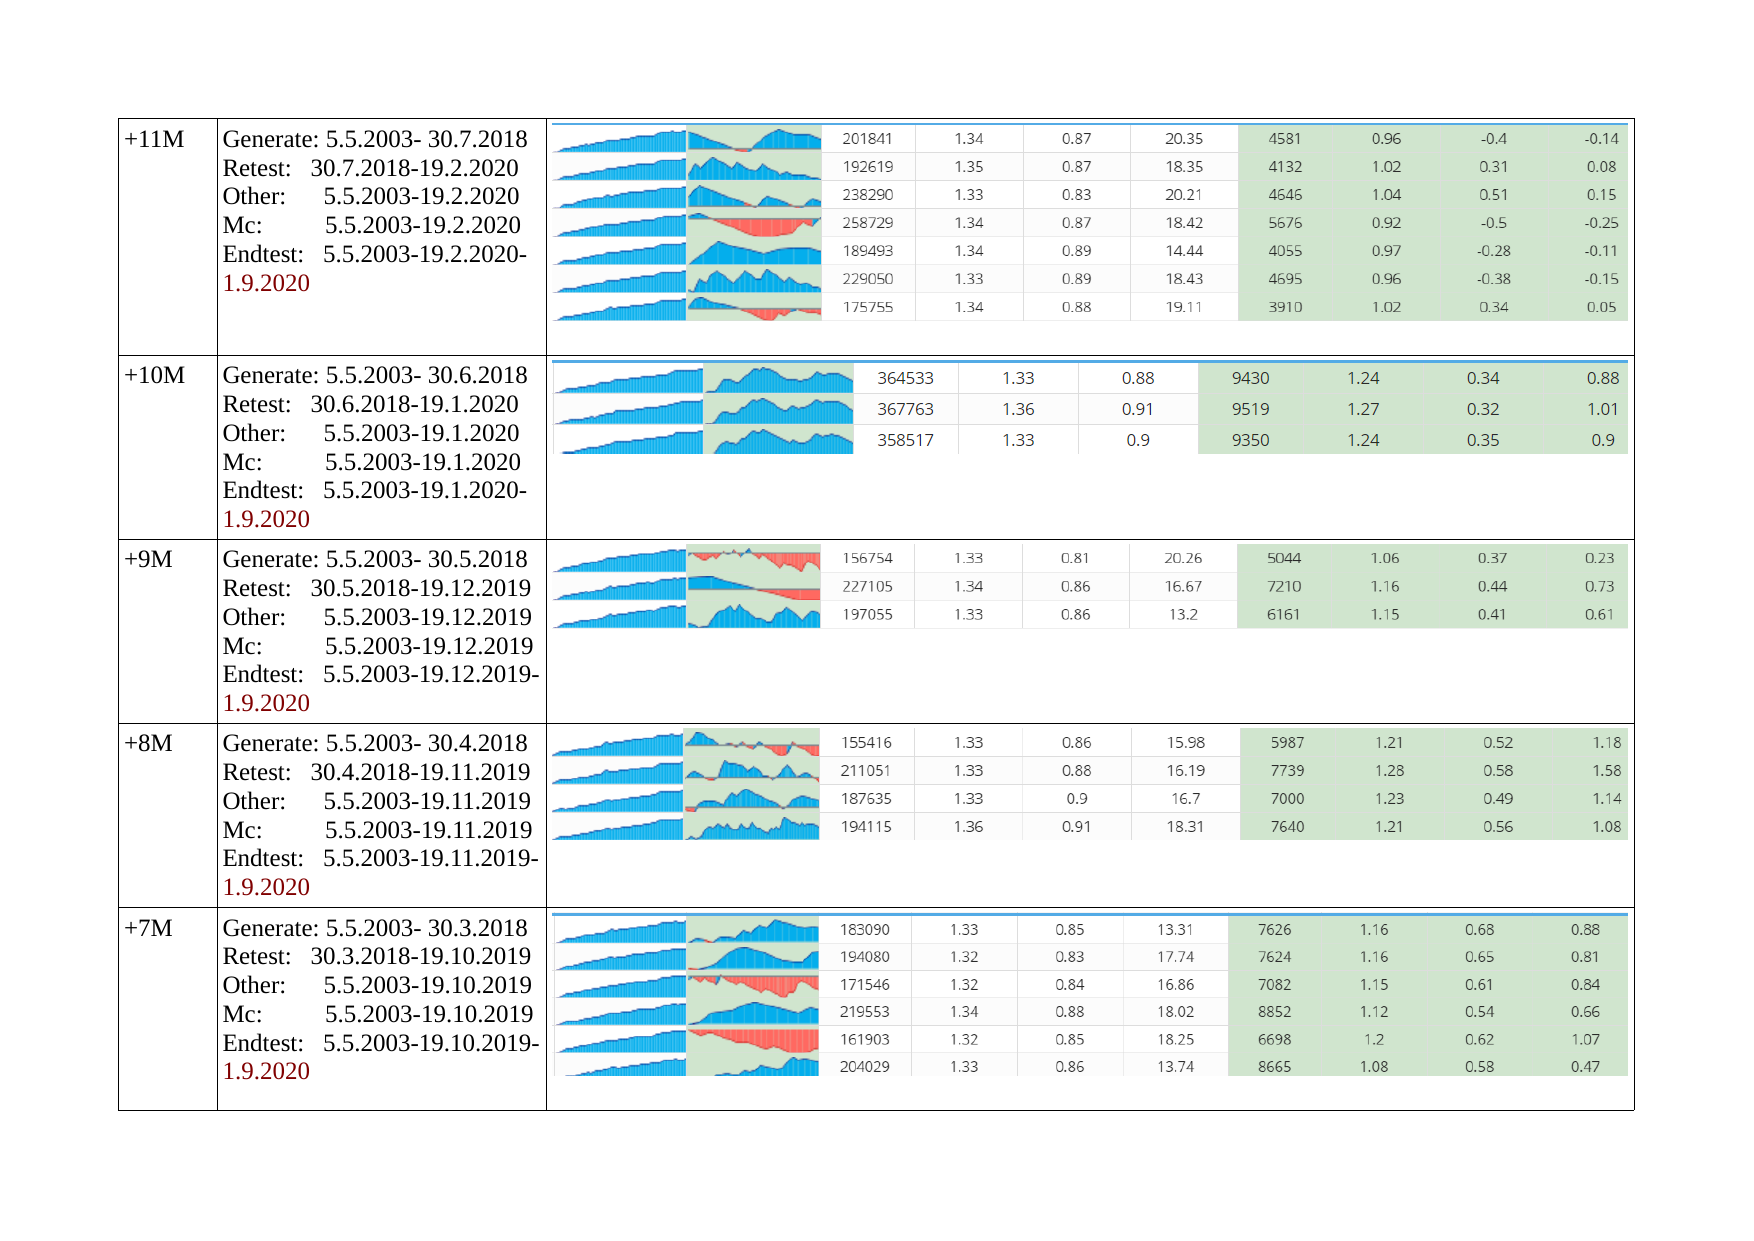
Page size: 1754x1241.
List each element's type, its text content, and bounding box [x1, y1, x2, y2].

table_cell [547, 119, 1634, 354]
table_cell [547, 908, 1634, 1110]
picture [552, 360, 1628, 454]
picture [552, 728, 1628, 840]
table_cell [1628, 545, 1634, 628]
table_cell [547, 545, 552, 628]
picture [552, 544, 1628, 629]
table_cell Generate: 5.5.2003- 30.3.2018 Retest: 30.3.2018-19.10.2019 Other: 5.5.2003-19.10.2019 Mc: 5.5.2003-19.10.2019 Endtest: 5.5.2003-19.10.2019-1.9.2020 [218, 908, 546, 1110]
table_cell [547, 729, 1634, 907]
table_cell +7M [119, 908, 217, 1110]
table_cell Generate: 5.5.2003- 30.4.2018 Retest: 30.4.2018-19.11.2019 Other: 5.5.2003-19.11.2019 Mc: 5.5.2003-19.11.2019 Endtest: 5.5.2003-19.11.2019-1.9.2020 [218, 724, 546, 907]
table_cell Generate: 5.5.2003- 30.6.2018 Retest: 30.6.2018-19.1.2020 Other: 5.5.2003-19.1.2020 Mc: 5.5.2003-19.1.2020 Endtest: 5.5.2003-19.1.2020-1.9.2020 [218, 356, 546, 539]
picture [552, 912, 1628, 1076]
table_cell Generate: 5.5.2003- 30.5.2018 Retest: 30.5.2018-19.12.2019 Other: 5.5.2003-19.12.2019 Mc: 5.5.2003-19.12.2019 Endtest: 5.5.2003-19.12.2019-1.9.2020 [218, 540, 546, 723]
table_cell +10M [119, 356, 217, 539]
table_cell +8M [119, 724, 217, 907]
table_cell [547, 724, 1634, 728]
table_cell Generate: 5.5.2003- 30.7.2018 Retest: 30.7.2018-19.2.2020 Other: 5.5.2003-19.2.2020 Mc: 5.5.2003-19.2.2020 Endtest: 5.5.2003-19.2.2020-1.9.2020 [218, 119, 546, 354]
table_cell +11M [119, 119, 217, 354]
table_cell [547, 629, 1634, 723]
table_cell +9M [119, 540, 217, 723]
table_cell [547, 356, 1634, 539]
picture [552, 123, 1628, 321]
table_cell [547, 540, 1634, 544]
